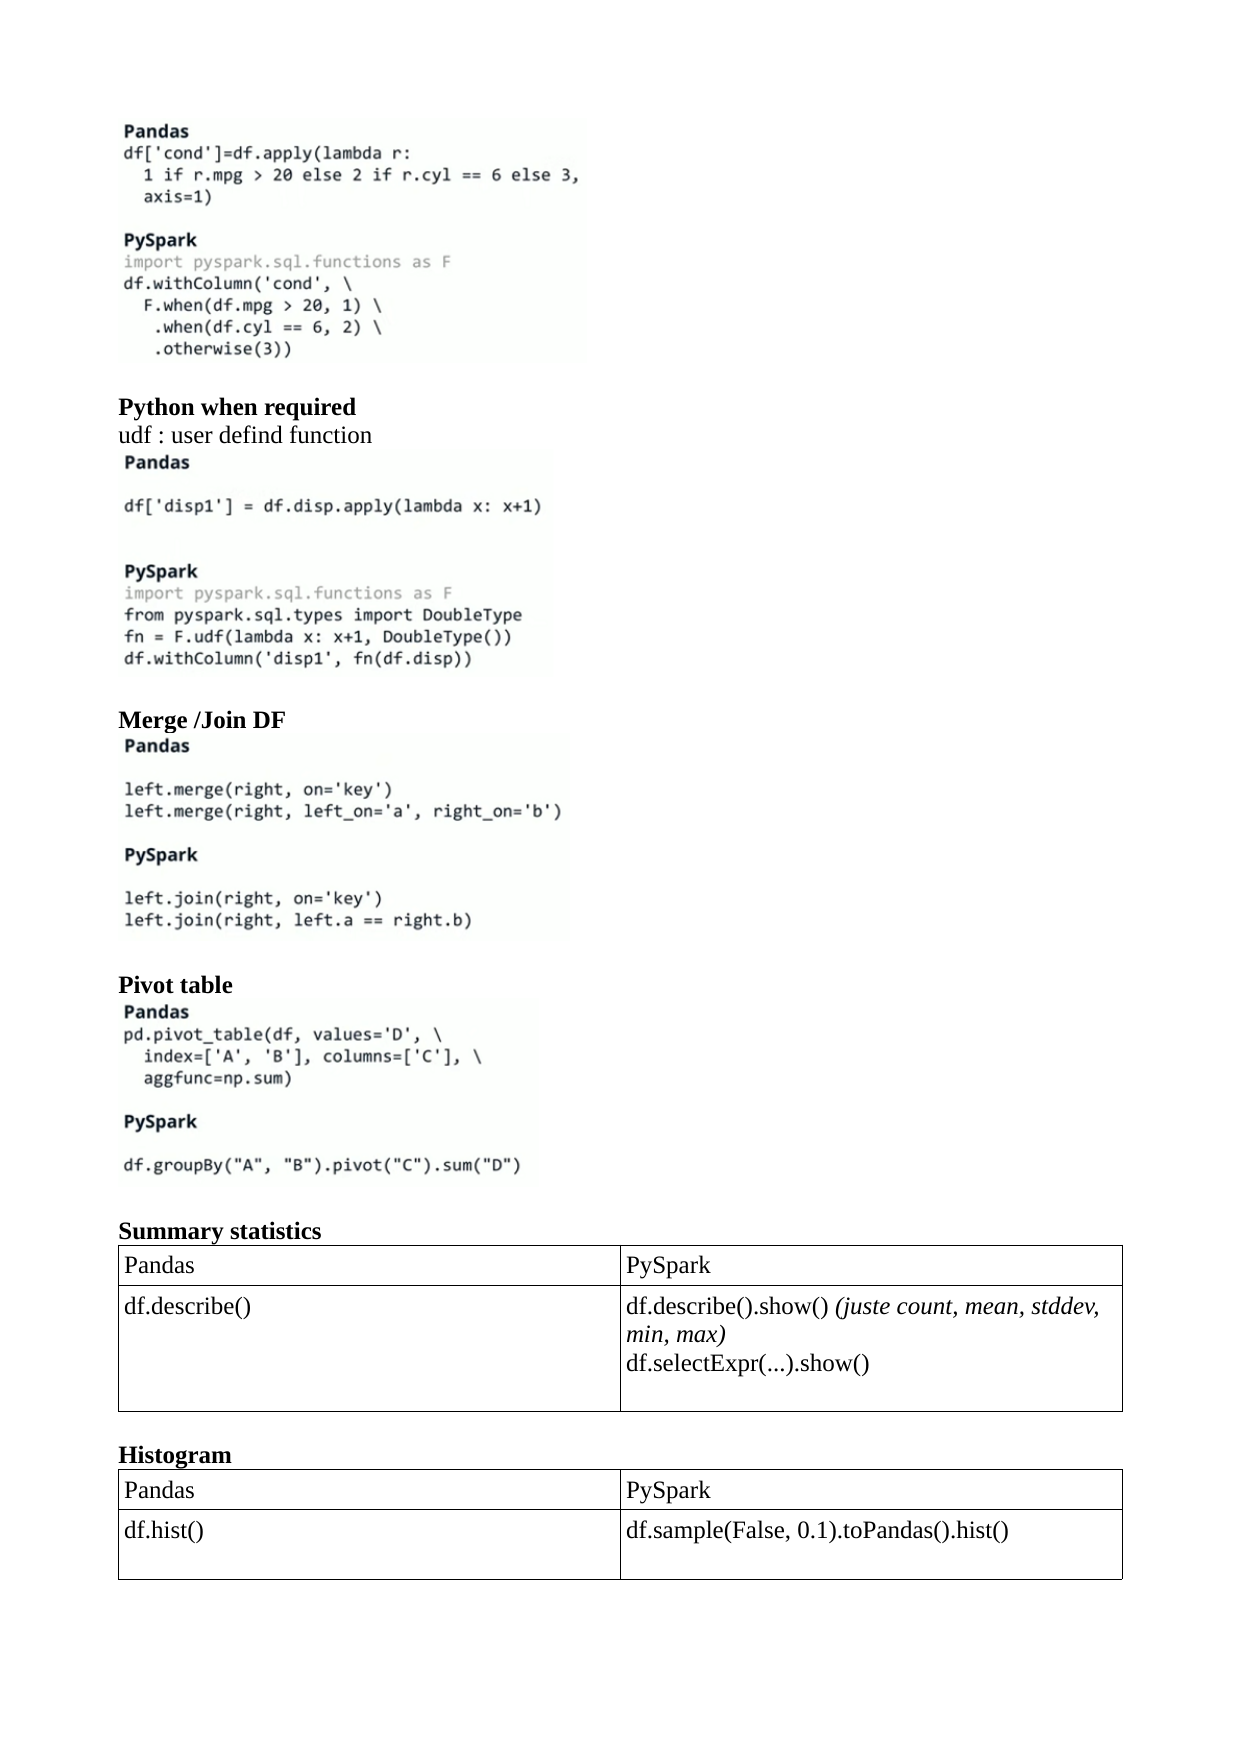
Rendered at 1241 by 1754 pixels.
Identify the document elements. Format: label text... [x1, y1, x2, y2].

text Summary statistics [118, 1216, 1122, 1244]
table_header PySpark [621, 1470, 1122, 1509]
table_cell df.describe().show() (juste count, mean, stddev, min, max) df.selectExpr(...).show() [621, 1286, 1122, 1411]
picture [118, 118, 587, 363]
table_cell df.describe() [119, 1286, 620, 1411]
picture [118, 998, 539, 1187]
table_cell df.hist() [119, 1510, 620, 1578]
text Python when required [118, 392, 1122, 420]
table_cell df.sample(False, 0.1).toPandas().hist() [621, 1510, 1122, 1578]
picture [118, 733, 571, 941]
text udf : user defind function [118, 420, 1122, 449]
table_header PySpark [621, 1246, 1122, 1285]
text Pivot table [118, 970, 1122, 998]
text Histogram [118, 1440, 1122, 1469]
table_header Pandas [119, 1246, 620, 1285]
text Merge /Join DF [118, 705, 1122, 734]
picture [118, 449, 554, 677]
table_header Pandas [119, 1470, 620, 1509]
